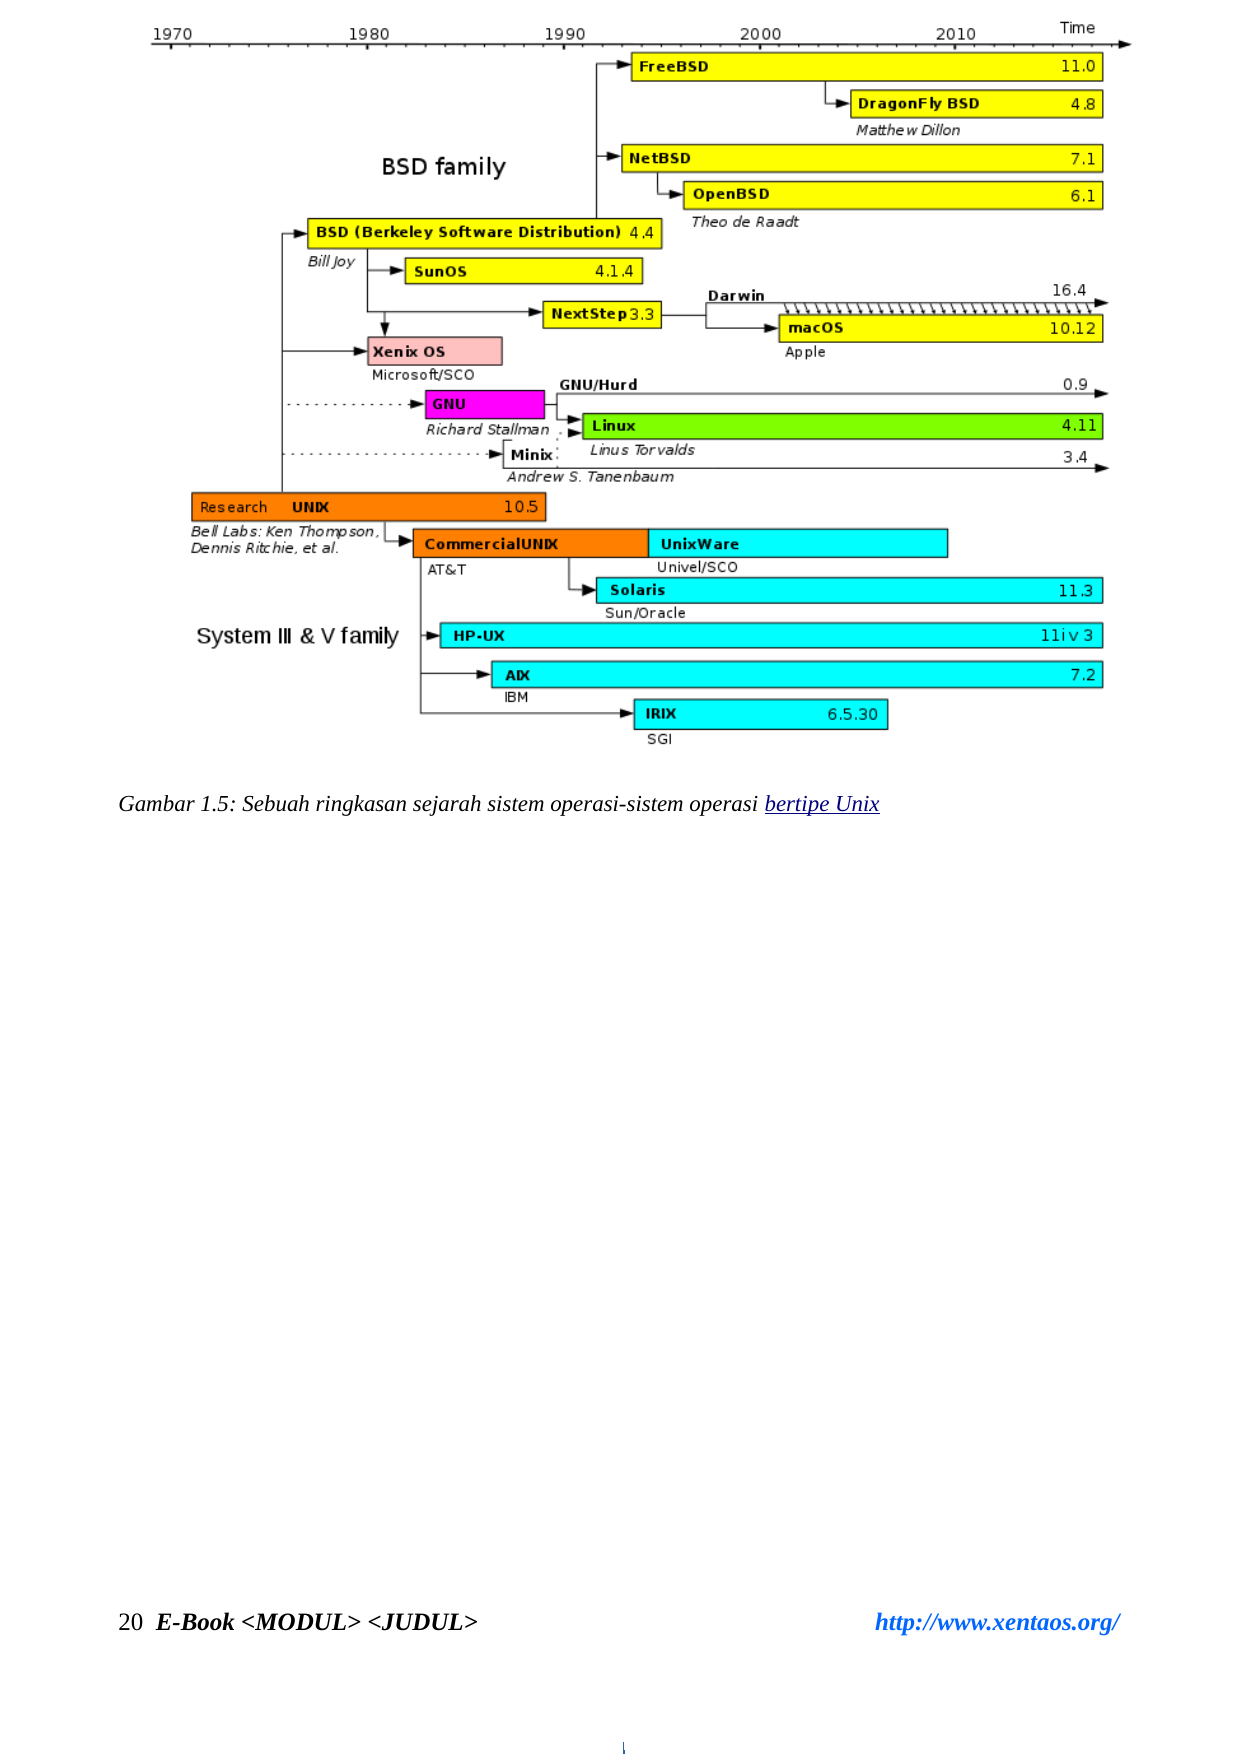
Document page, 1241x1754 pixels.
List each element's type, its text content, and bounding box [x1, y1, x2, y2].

text Gambar 1.5: Sebuah ringkasan sejarah sistem operasi-sistem operasi bertipe Unix [118, 131, 1122, 816]
picture [138, 0, 1143, 762]
